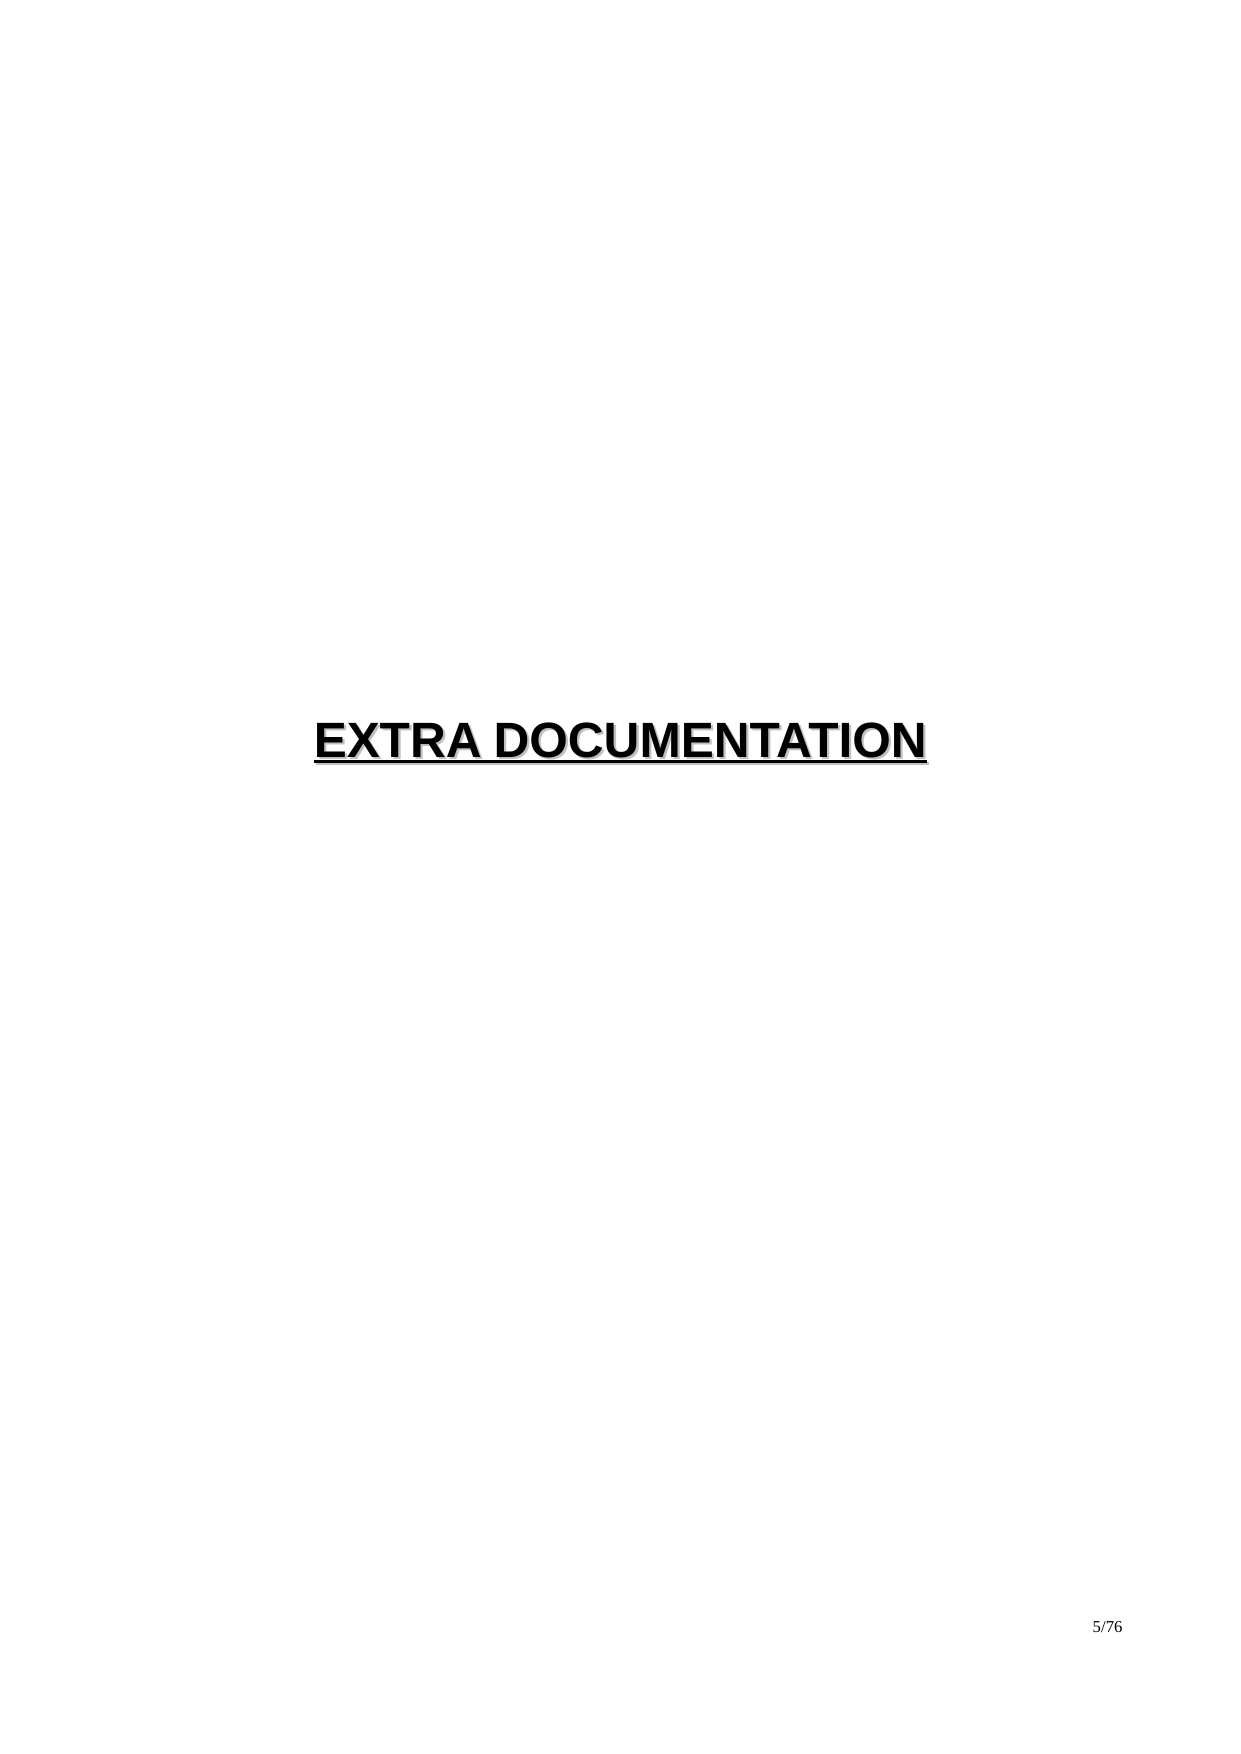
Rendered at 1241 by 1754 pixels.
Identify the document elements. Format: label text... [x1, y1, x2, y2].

subtitle EXTRA DOCUMENTATION [118, 711, 1122, 768]
